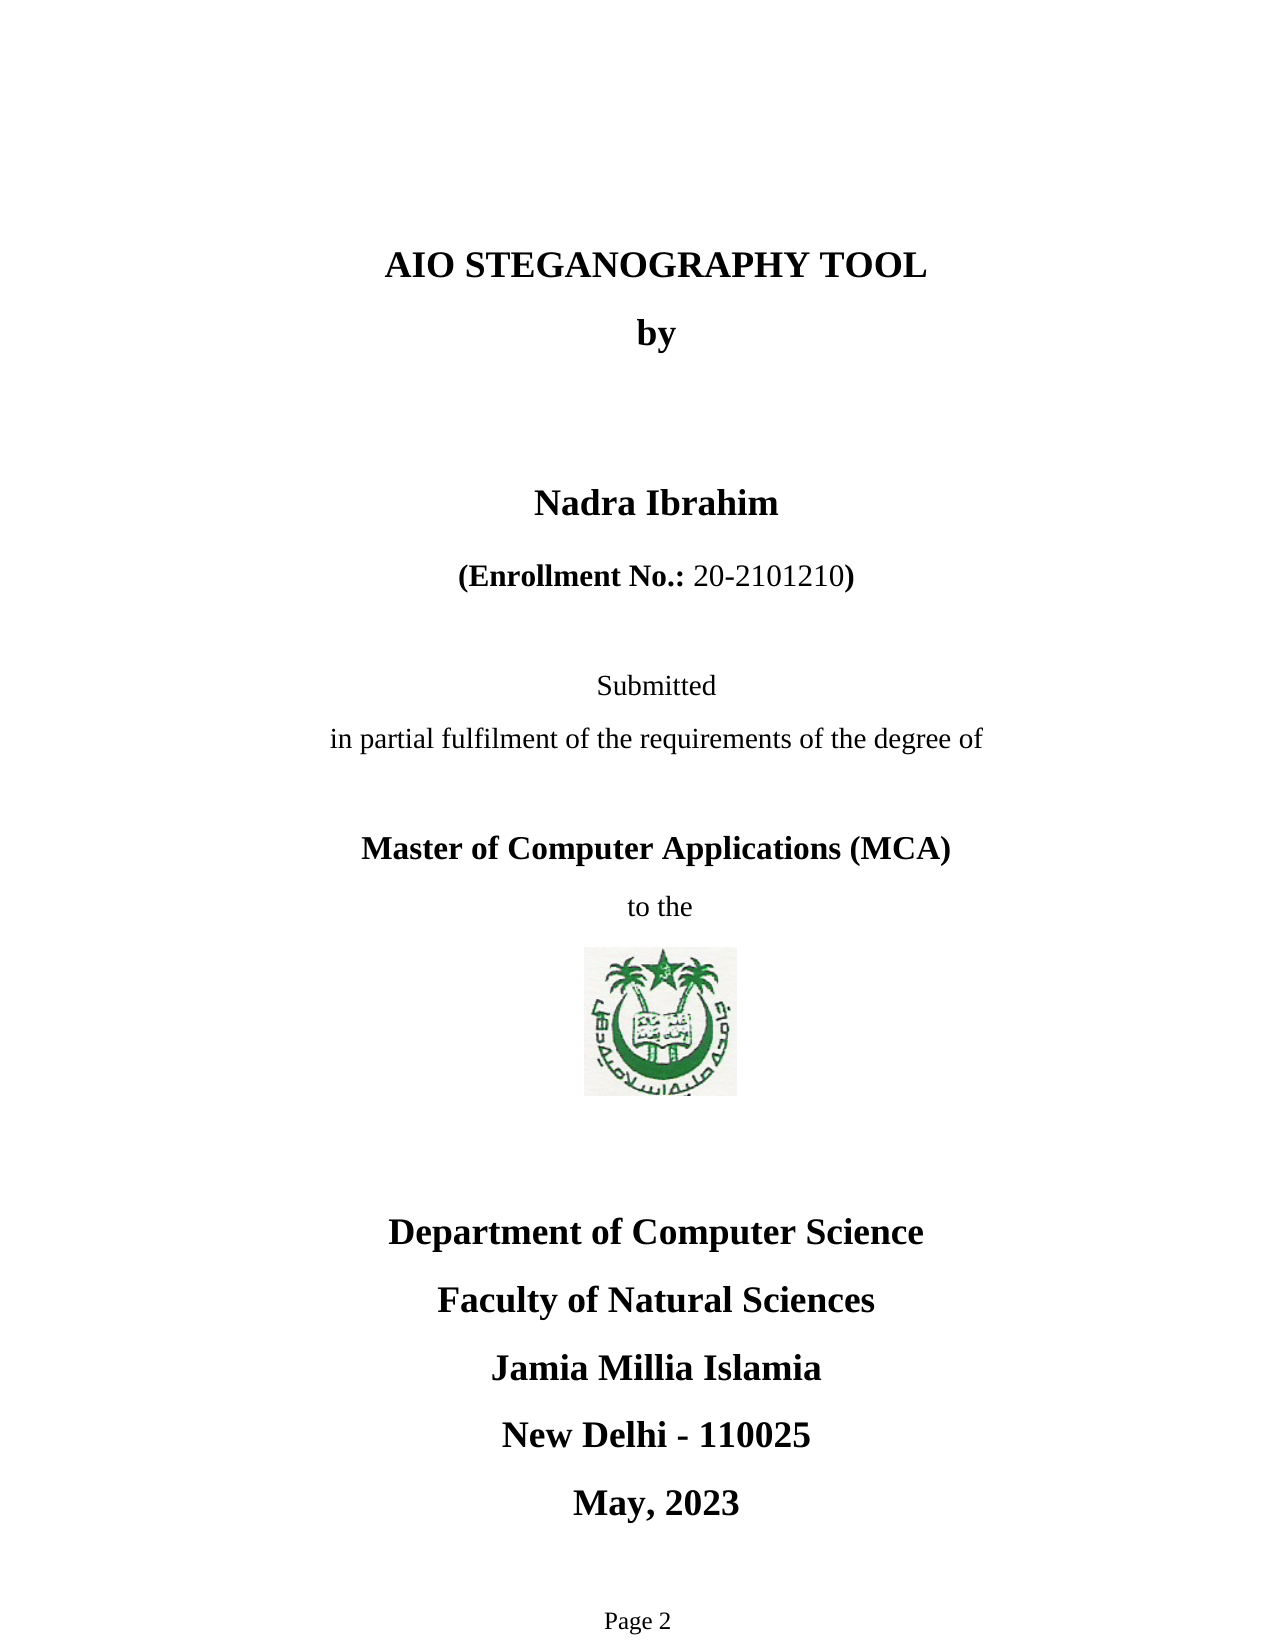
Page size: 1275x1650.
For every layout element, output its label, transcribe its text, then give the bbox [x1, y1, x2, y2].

text Submitted [173, 668, 1140, 701]
text Department of Computer Science [173, 1209, 1140, 1253]
text to the [173, 889, 1140, 922]
text Faculty of Natural Sciences [173, 1277, 1140, 1320]
text Jamia Millia Islamia [173, 1345, 1140, 1388]
text New Delhi - 110025 [173, 1413, 1140, 1456]
text by [173, 310, 1140, 353]
text Nadra Ibrahim [173, 480, 1140, 523]
text May, 2023 [173, 1481, 1140, 1524]
text (Enrollment No.: 20-2101210) [173, 557, 1140, 593]
text AIO STEGANOGRAPHY TOOL [173, 242, 1140, 286]
text in partial fulfilment of the requirements of the degree of [173, 721, 1140, 755]
text Master of Computer Applications (MCA) [173, 828, 1140, 867]
picture [584, 947, 738, 1100]
